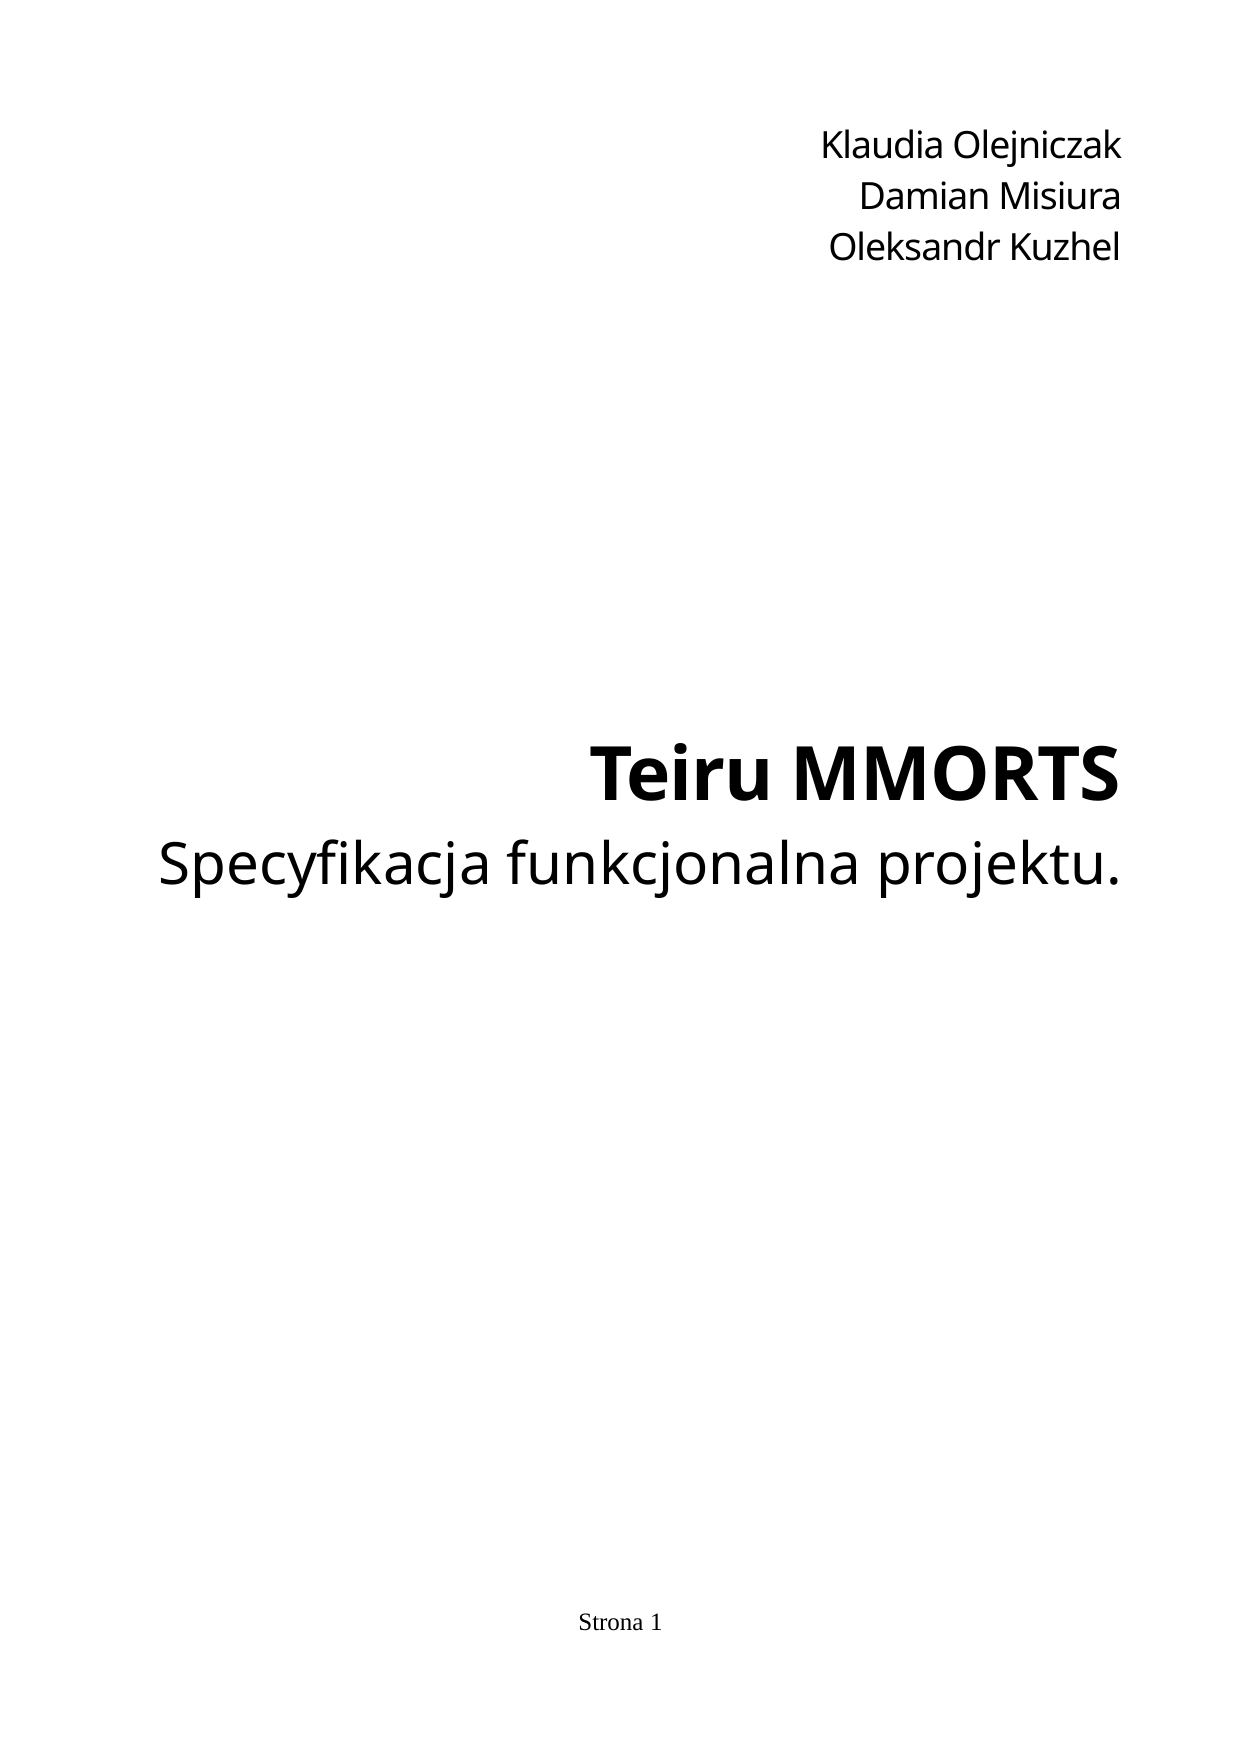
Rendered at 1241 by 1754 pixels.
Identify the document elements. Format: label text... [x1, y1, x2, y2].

title Klaudia Olejniczak Damian Misiura Oleksandr Kuzhel [118, 118, 1122, 271]
title Teiru MMORTS [118, 720, 1122, 822]
text Specyfikacja funkcjonalna projektu. [118, 822, 1122, 901]
